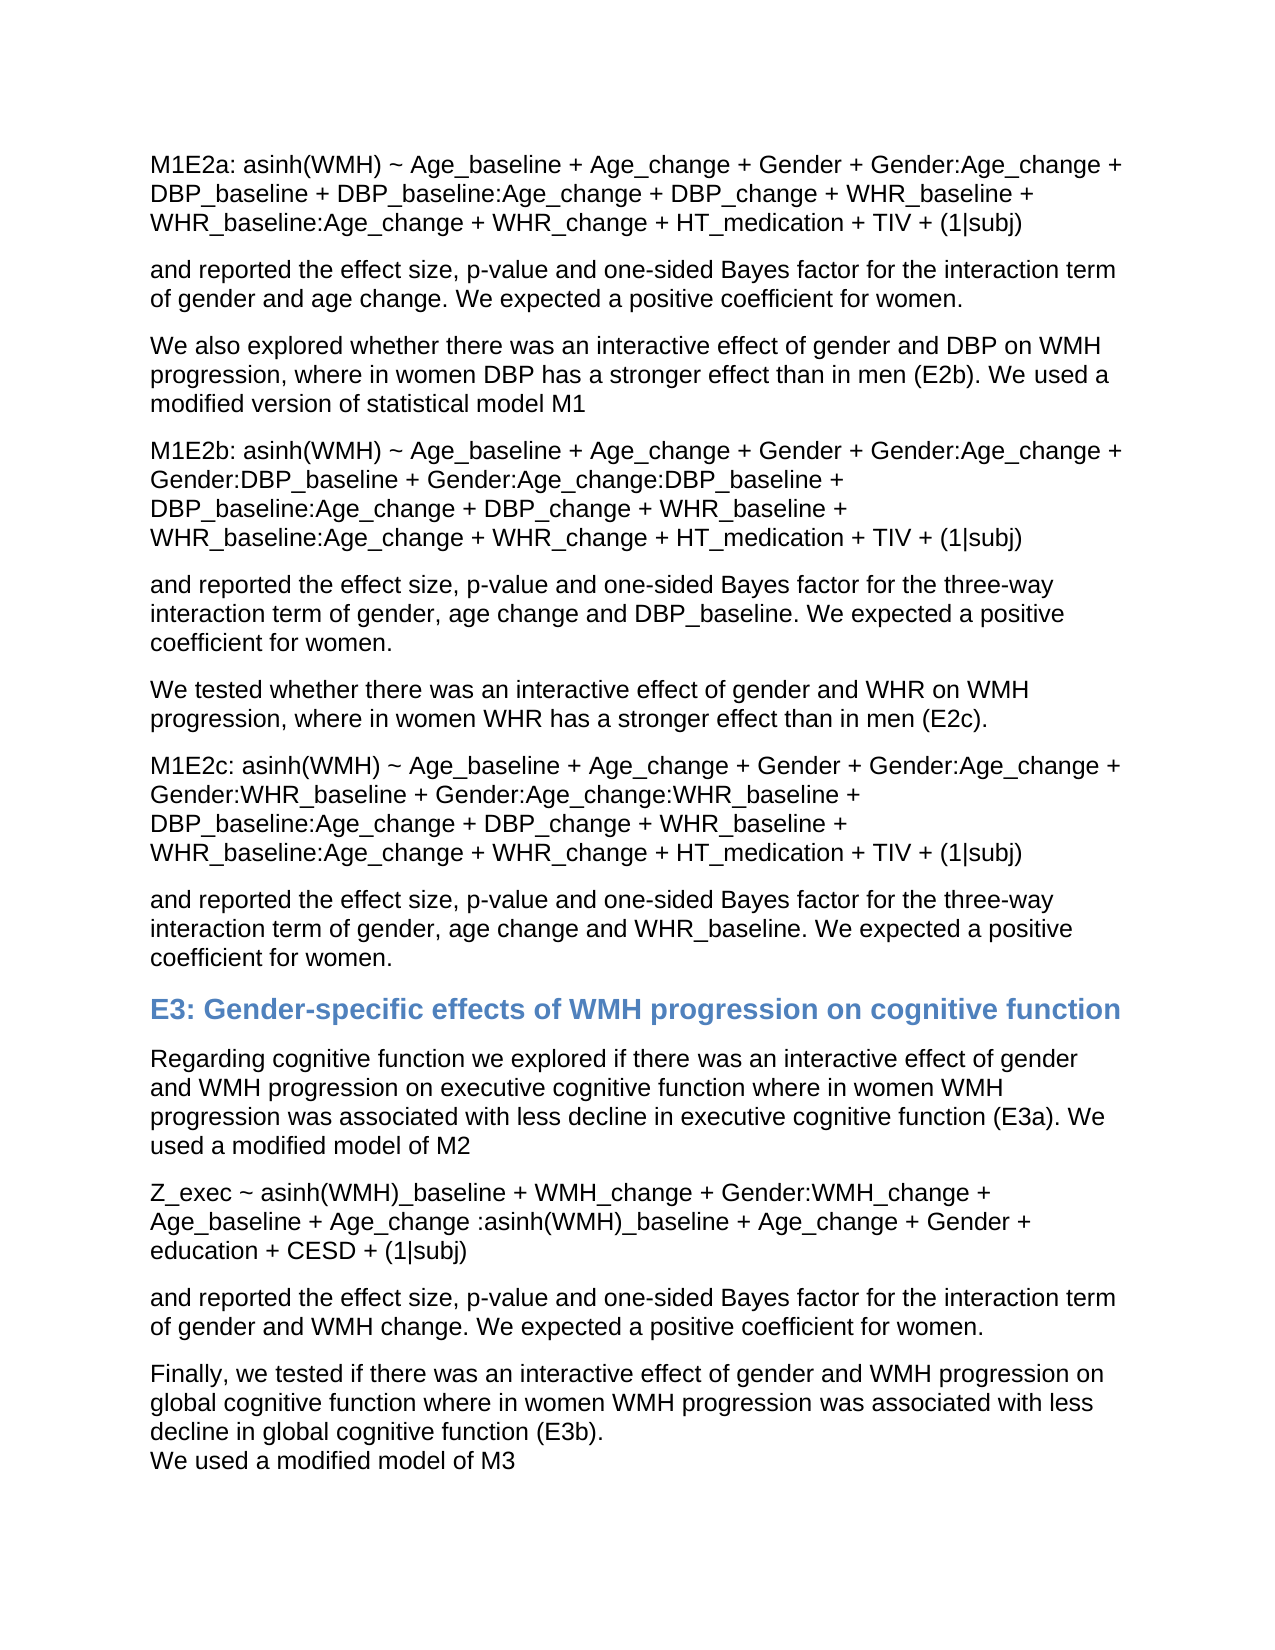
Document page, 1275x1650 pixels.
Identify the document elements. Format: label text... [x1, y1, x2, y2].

text and reported the effect size, p-value and one-sided Bayes factor for the interaction term of gender and WMH change. We expected a positive coefficient for women. [150, 1283, 1125, 1341]
text Regarding cognitive function we explored if there was an interactive effect of gender and WMH progression on executive cognitive function where in women WMH progression was associated with less decline in executive cognitive function (E3a). We used a modified model of M2 [150, 1044, 1125, 1159]
text M1E2a: asinh(WMH) ~ Age_baseline + Age_change + Gender + Gender:Age_change + DBP_baseline + DBP_baseline:Age_change + DBP_change + WHR_baseline + WHR_baseline:Age_change + WHR_change + HT_medication + TIV + (1|subj) [150, 150, 1125, 236]
text We tested whether there was an interactive effect of gender and WHR on WMH progression, where in women WHR has a stronger effect than in men (E2c). [150, 675, 1125, 732]
text M1E2b: asinh(WMH) ~ Age_baseline + Age_change + Gender + Gender:Age_change + Gender:DBP_baseline + Gender:Age_change:DBP_baseline + DBP_baseline:Age_change + DBP_change + WHR_baseline + WHR_baseline:Age_change + WHR_change + HT_medication + TIV + (1|subj) [150, 436, 1125, 551]
text and reported the effect size, p-value and one-sided Bayes factor for the three-way interaction term of gender, age change and WHR_baseline. We expected a positive coefficient for women. [150, 885, 1125, 971]
text Finally, we tested if there was an interactive effect of gender and WMH progression on global cognitive function where in women WMH progression was associated with less decline in global cognitive function (E3b). We used a modified model of M3 [150, 1359, 1125, 1474]
subtitle E3: Gender-specific effects of WMH progression on cognitive function [150, 992, 1125, 1026]
text Z_exec ~ asinh(WMH)_baseline + WMH_change + Gender:WMH_change + Age_baseline + Age_change :asinh(WMH)_baseline + Age_change + Gender + education + CESD + (1|subj) [150, 1178, 1125, 1264]
text and reported the effect size, p-value and one-sided Bayes factor for the three-way interaction term of gender, age change and DBP_baseline. We expected a positive coefficient for women. [150, 570, 1125, 656]
text We also explored whether there was an interactive effect of gender and DBP on WMH progression, where in women DBP has a stronger effect than in men (E2b). We used a modified version of statistical model M1 [150, 331, 1125, 417]
text and reported the effect size, p-value and one-sided Bayes factor for the interaction term of gender and age change. We expected a positive coefficient for women. [150, 255, 1125, 312]
text M1E2c: asinh(WMH) ~ Age_baseline + Age_change + Gender + Gender:Age_change + Gender:WHR_baseline + Gender:Age_change:WHR_baseline + DBP_baseline:Age_change + DBP_change + WHR_baseline + WHR_baseline:Age_change + WHR_change + HT_medication + TIV + (1|subj) [150, 751, 1125, 866]
